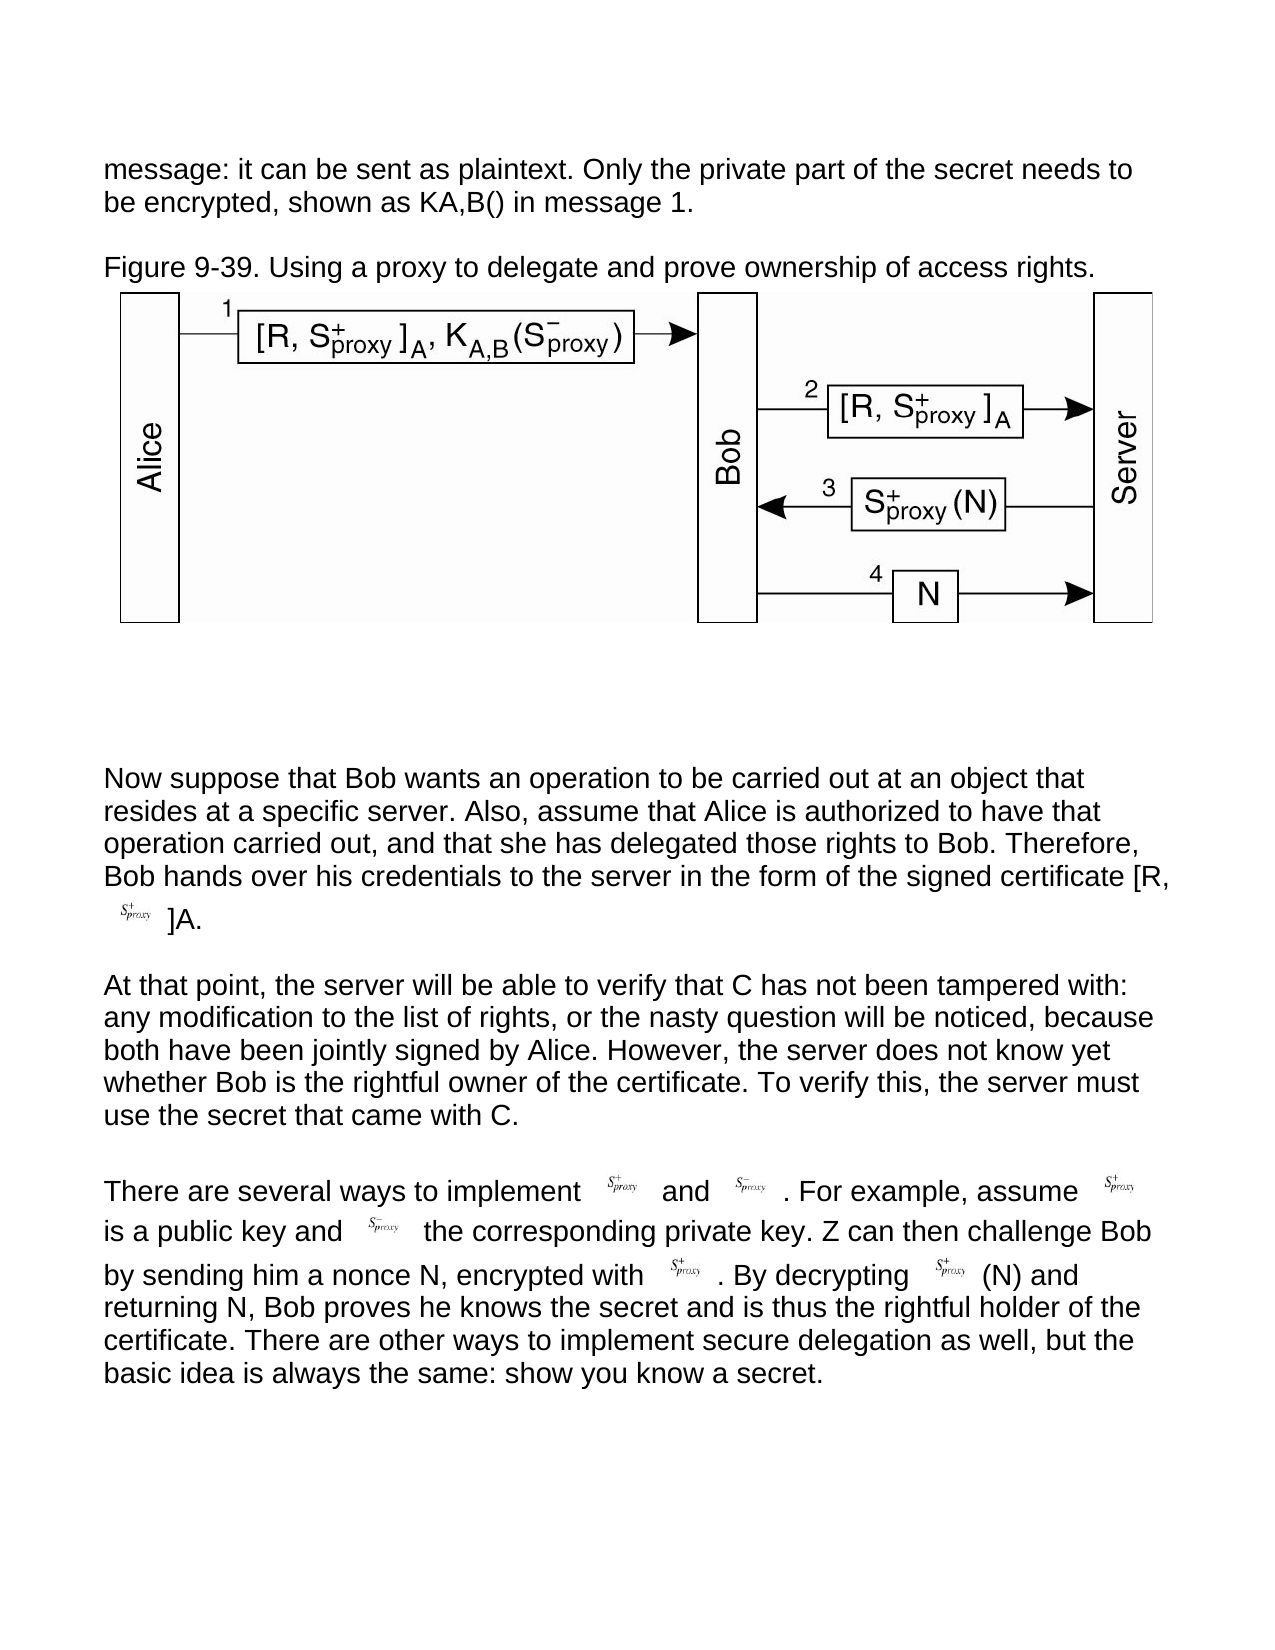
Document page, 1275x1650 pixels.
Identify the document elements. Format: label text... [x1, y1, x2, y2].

text Figure 9-39. Using a proxy to delegate and prove ownership of access rights. [103, 251, 1172, 283]
picture [735, 1176, 766, 1193]
picture [1103, 1173, 1135, 1193]
picture [120, 901, 151, 921]
picture [606, 1173, 637, 1193]
picture [934, 1257, 965, 1277]
text There are several ways to implement and . For example, assume is a public key and the corresponding private key. Z can then challenge Bob by sending him a nonce N, encrypted with . By decrypting (N) and returning N, Bob proves he knows the secret and is thus the rightful holder of the certificate. There are other ways to implement secure delegation as well, but the basic idea is always the same: show you know a secret. [103, 1164, 1172, 1389]
picture [120, 292, 1153, 623]
text message: it can be sent as plaintext. Only the private part of the secret needs to be encrypted, shown as KA,B() in message 1. [103, 153, 1172, 218]
picture [669, 1257, 700, 1277]
picture [367, 1216, 399, 1233]
text Now suppose that Bob wants an operation to be carried out at an object that resides at a specific server. Also, assume that Alice is authorized to have that operation carried out, and that she has delegated those rights to Bob. Therefore, Bob hands over his credentials to the server in the form of the signed certificate [R,]A. [103, 762, 1172, 936]
text At that point, the server will be able to verify that C has not been tampered with: any modification to the list of rights, or the nasty question will be noticed, because both have been jointly signed by Alice. However, the server does not know yet whether Bob is the rightful owner of the certificate. To verify this, the server must use the secret that came with C. [103, 968, 1172, 1132]
